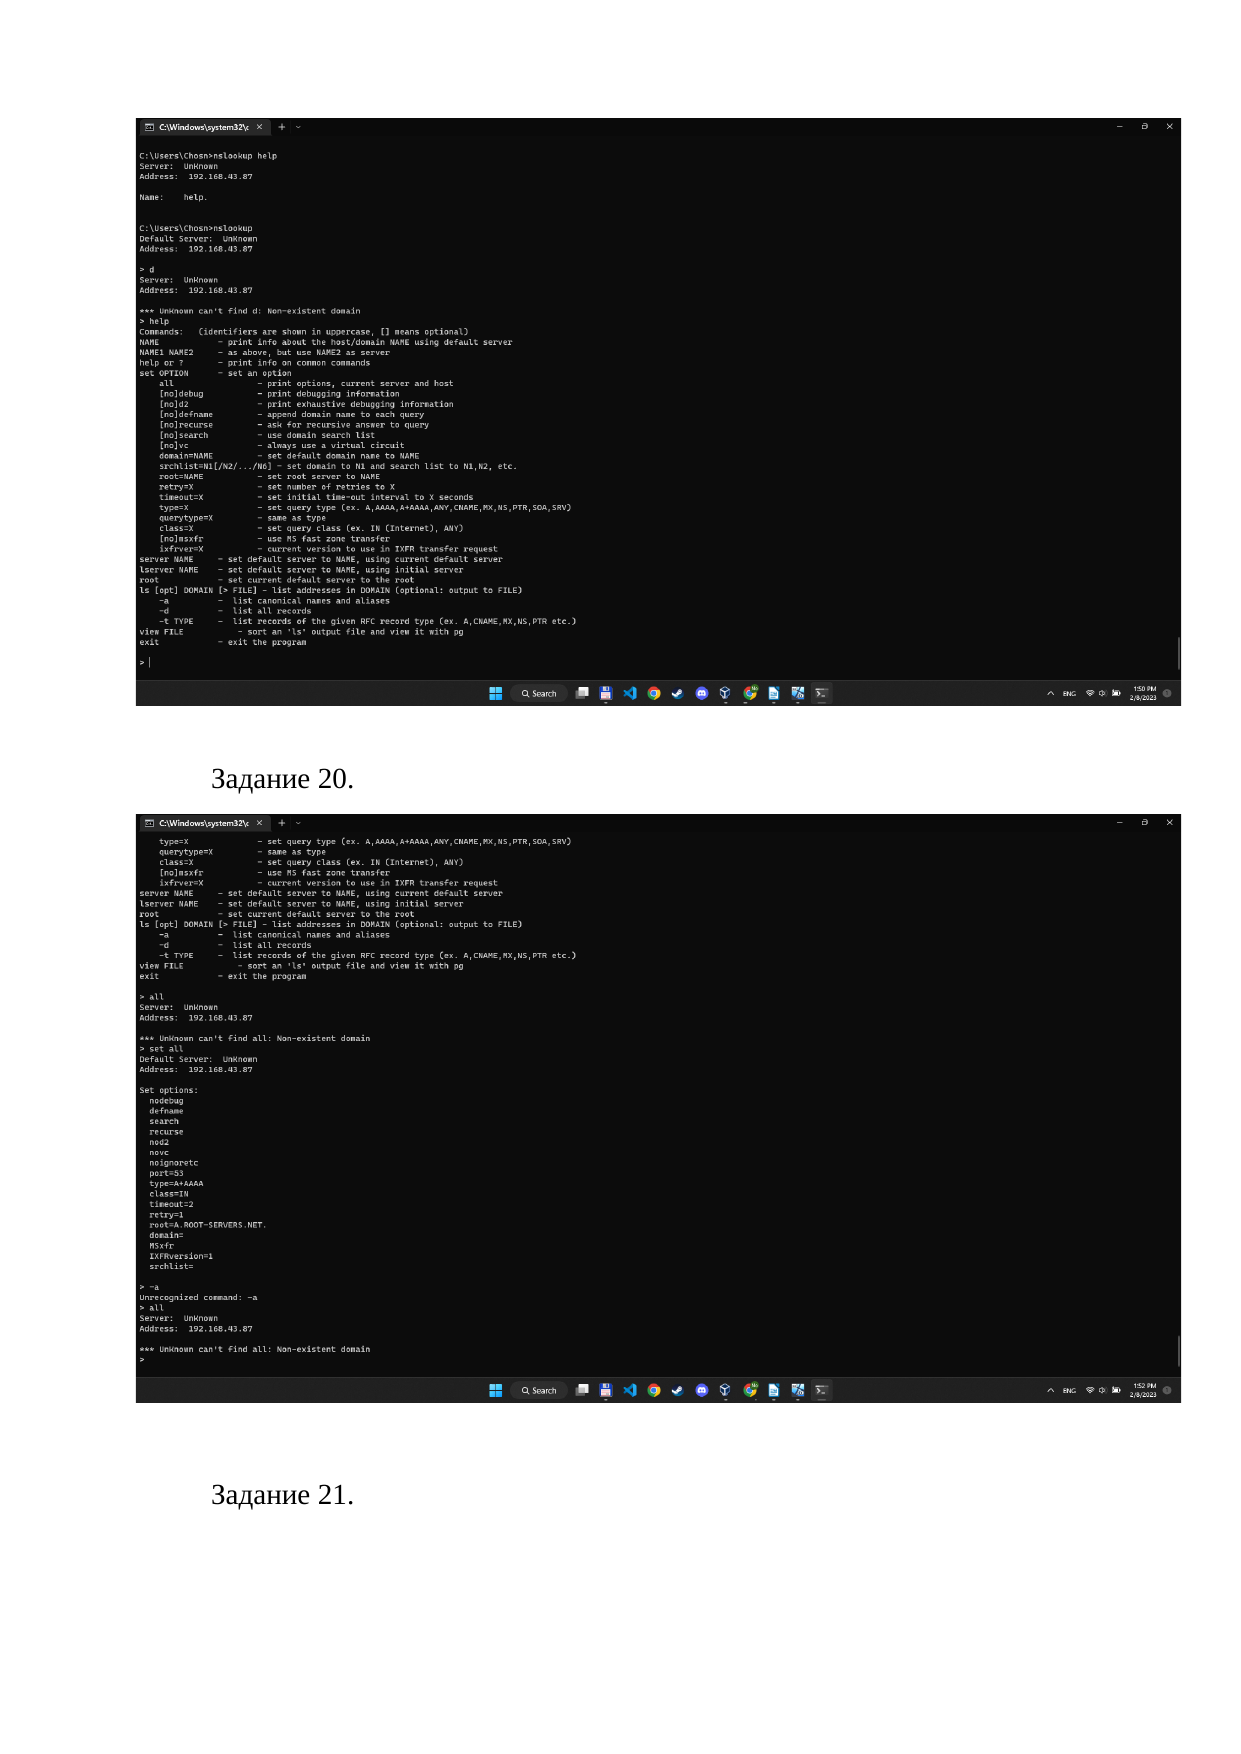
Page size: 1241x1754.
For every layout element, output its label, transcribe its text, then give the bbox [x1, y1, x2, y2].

picture [135, 118, 1182, 706]
text Задание 20. [136, 761, 1181, 795]
picture [135, 814, 1182, 1403]
text Задание 21. [136, 1477, 1181, 1510]
